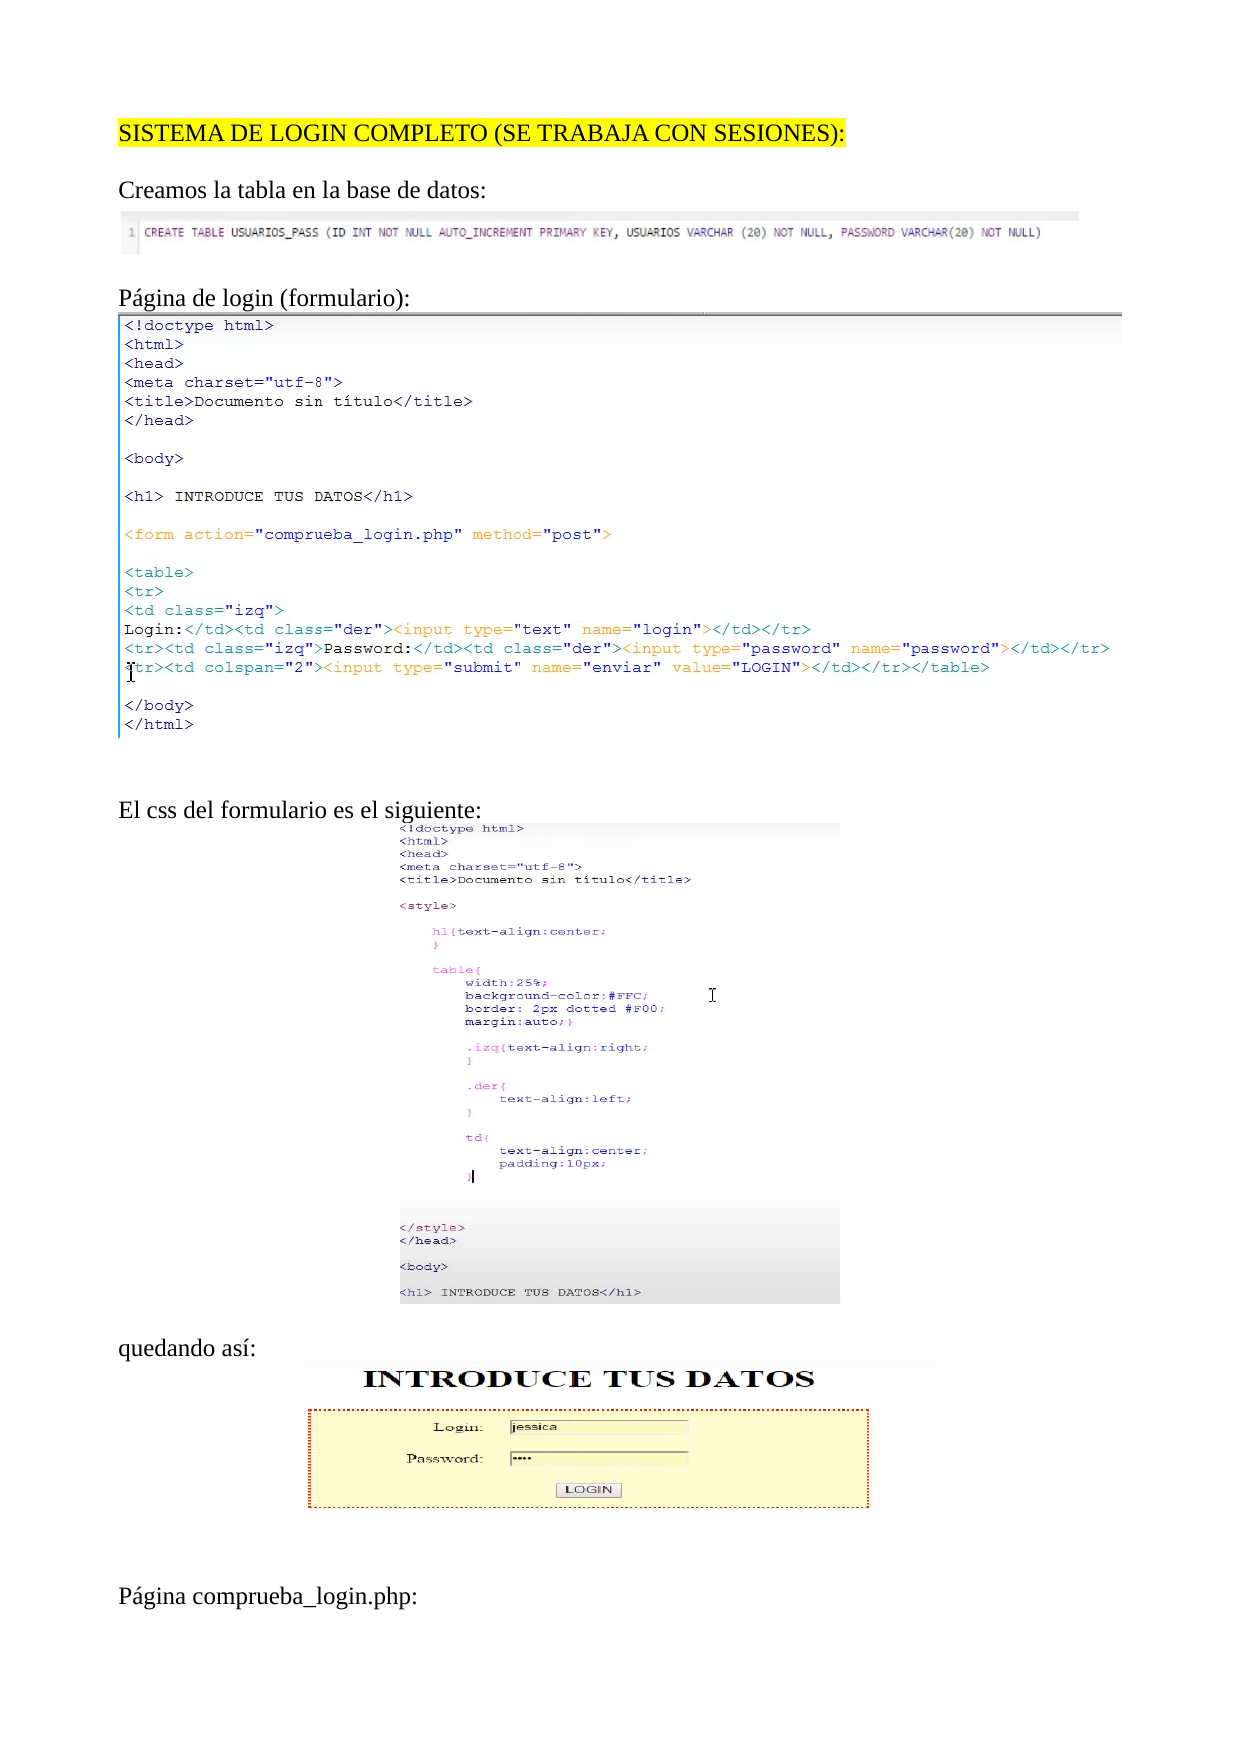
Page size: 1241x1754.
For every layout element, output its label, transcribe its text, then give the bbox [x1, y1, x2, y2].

text Página de login (formulario): [118, 283, 1122, 312]
text SISTEMA DE LOGIN COMPLETO (SE TRABAJA CON SESIONES): [118, 118, 1122, 147]
text Creamos la tabla en la base de datos: [118, 176, 1122, 204]
text quedando así: [118, 1333, 1122, 1362]
text El css del formulario es el siguiente: [118, 795, 1122, 824]
picture [118, 312, 1123, 738]
picture [303, 1361, 937, 1552]
text Página comprueba_login.php: [118, 1581, 1122, 1609]
picture [120, 211, 1080, 255]
picture [400, 823, 841, 1304]
